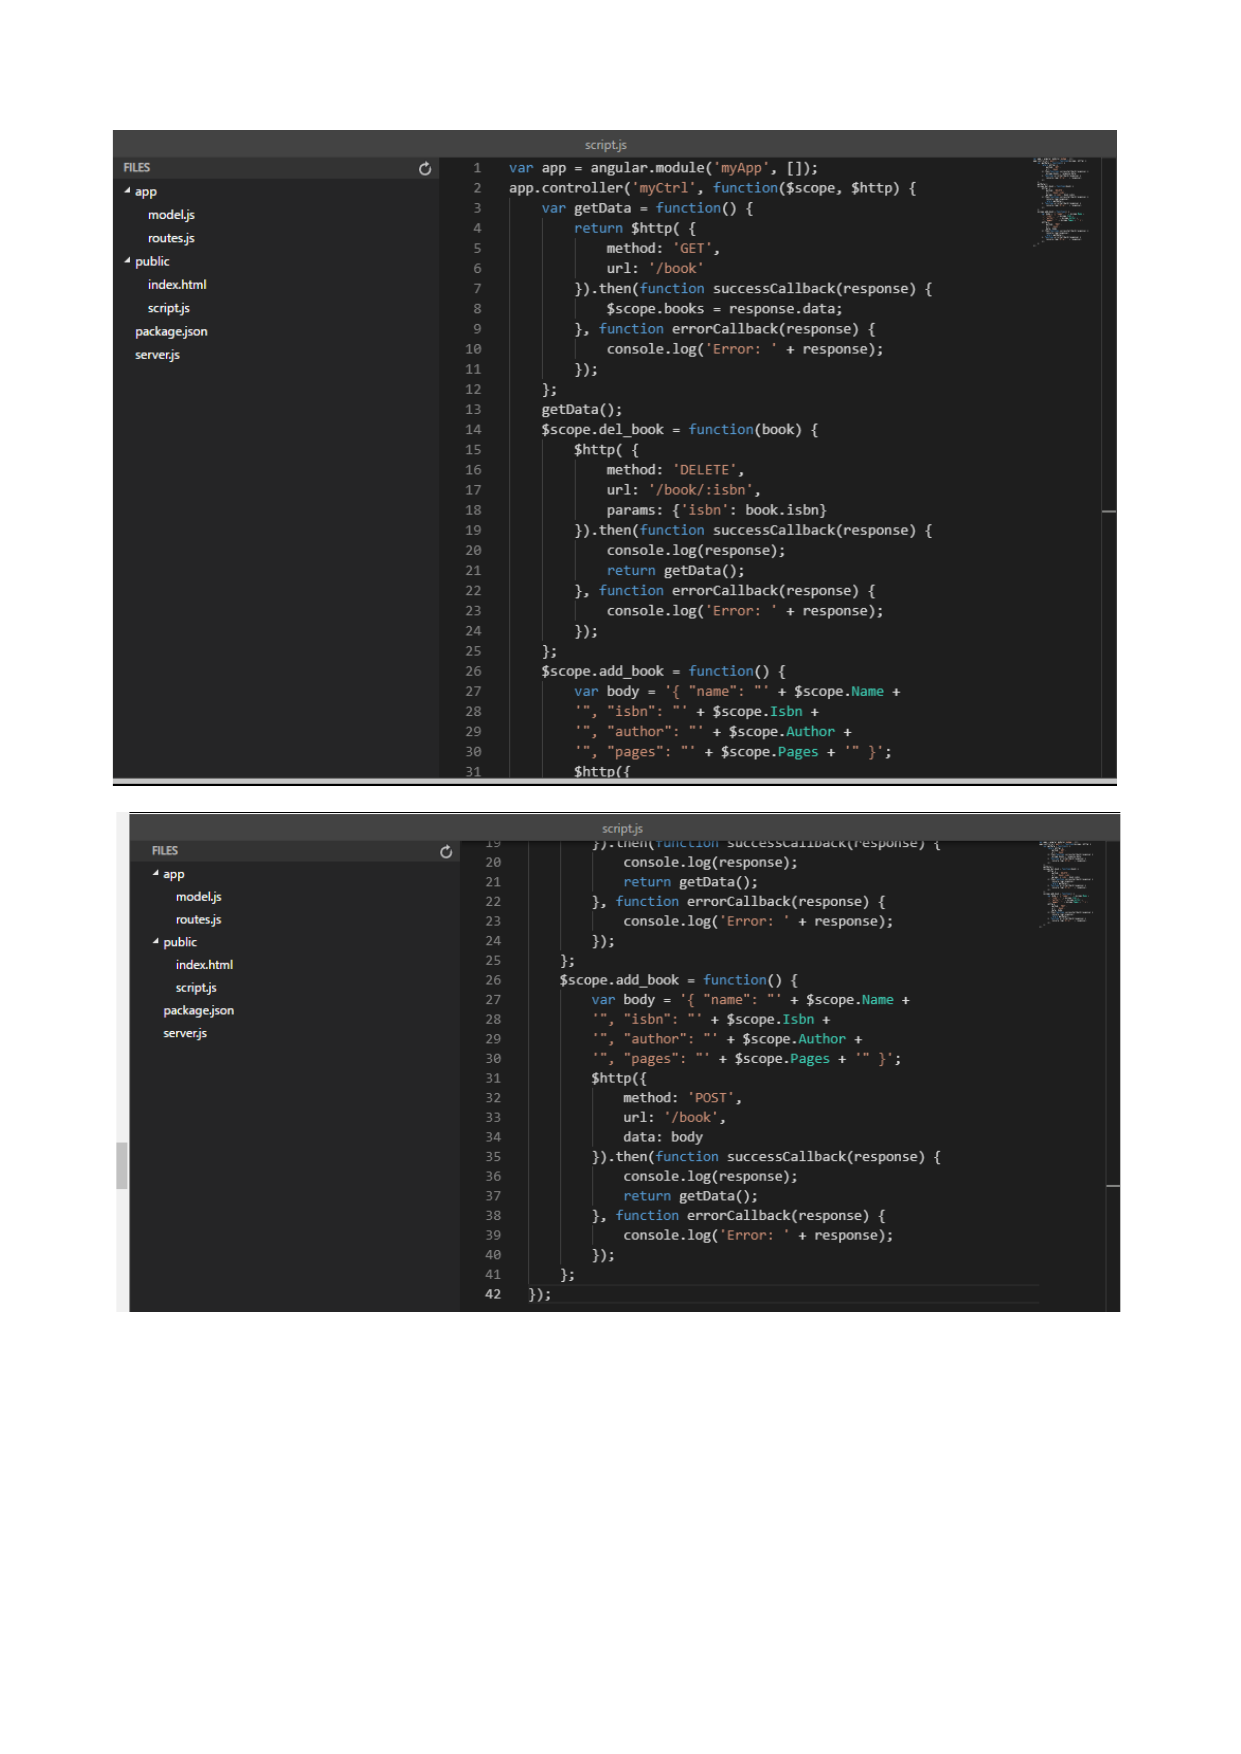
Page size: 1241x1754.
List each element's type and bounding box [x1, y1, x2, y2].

picture [116, 812, 1121, 1312]
picture [112, 130, 1117, 786]
